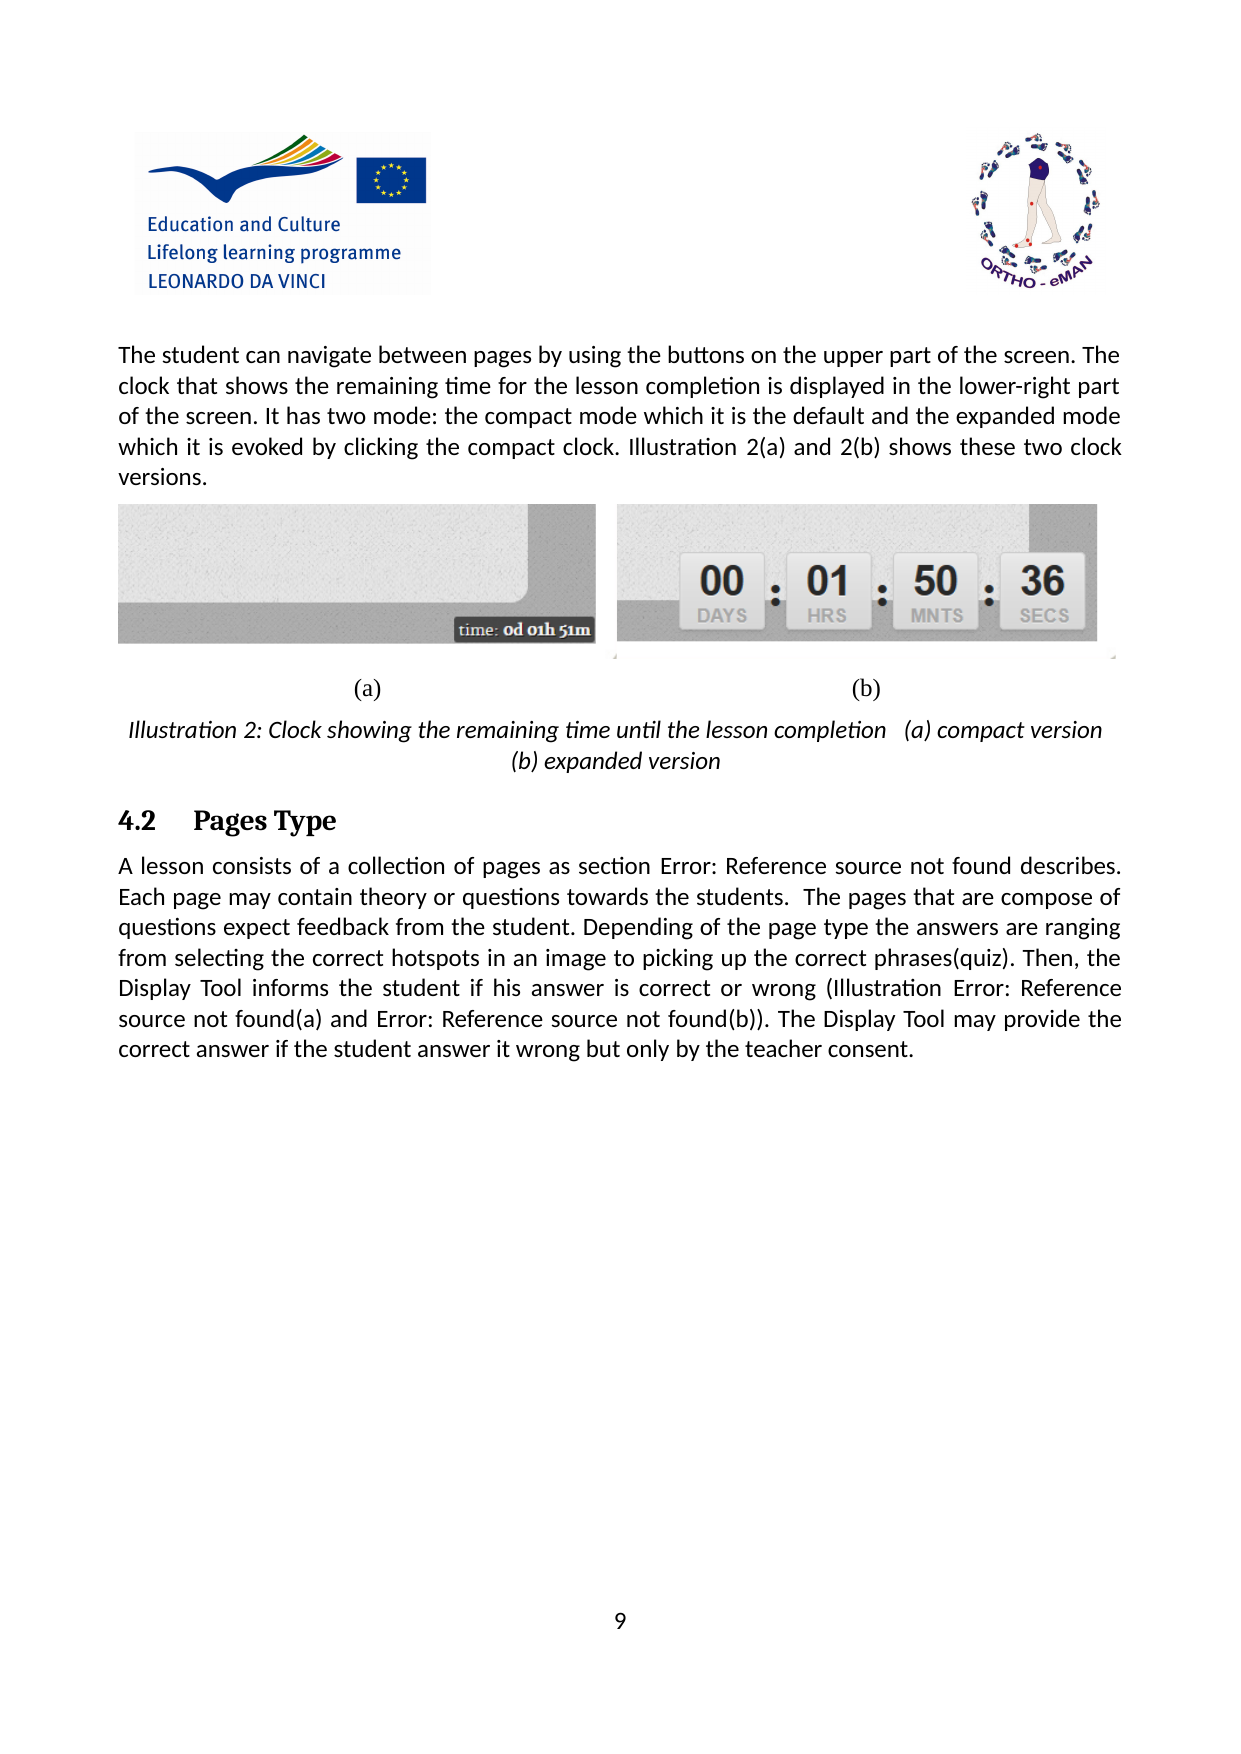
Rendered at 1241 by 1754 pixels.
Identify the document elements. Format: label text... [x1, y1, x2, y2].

table_header [118, 659, 617, 673]
text A lesson consists of a collection of pages as section Error: Reference source not found describes. Each page may contain theory or questions towards the students. The pages that are compose of questions expect feedback from the student. Depending of the page type the answers are ranging from selecting the correct hotspots in an image to picking up the correct phrases(quiz). Then, the Display Tool informs the student if his answer is correct or wrong (Illustration Error: Reference source not found(a) and Error: Reference source not found(b)). The Display Tool may provide the correct answer if the student answer it wrong but only by the teacher consent. [118, 850, 1122, 1064]
table_header [617, 659, 1116, 673]
text Illustration 2: Clock showing the remaining time until the lesson completion (a) compact version (b) expanded version [118, 715, 1116, 776]
table_cell (b) [617, 674, 1116, 702]
text The student can navigate between pages by using the buttons on the upper part of the screen. The clock that shows the remaining time for the lesson completion is displayed in the lower-right part of the screen. It has two mode: the compact mode which it is the default and the expanded mode which it is evoked by clicking the compact clock. Illustration 2(a) and 2(b) shows these two clock versions. [118, 339, 1122, 492]
picture [118, 504, 1116, 659]
picture [134, 132, 431, 295]
subtitle Pages Type [118, 804, 1122, 838]
picture [966, 127, 1106, 295]
table_cell (a) [118, 674, 617, 702]
